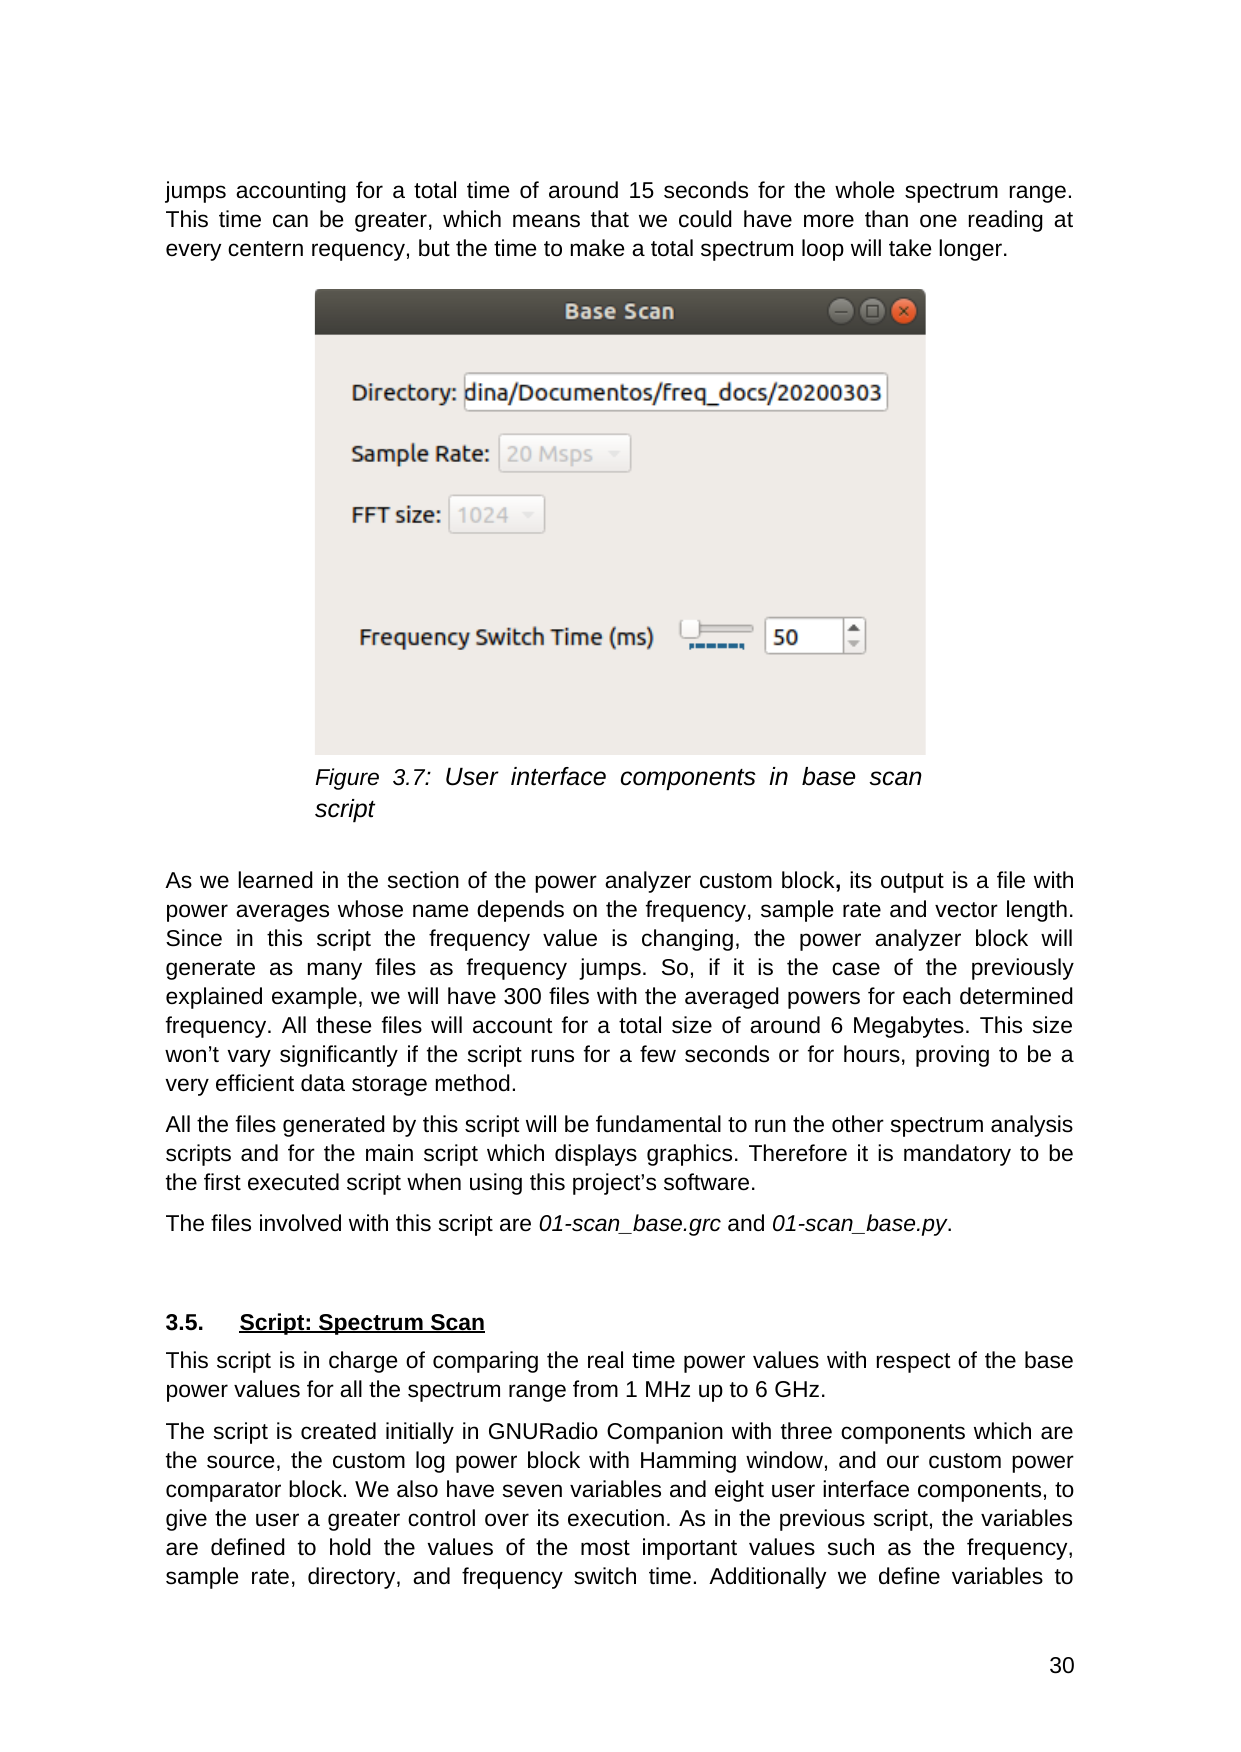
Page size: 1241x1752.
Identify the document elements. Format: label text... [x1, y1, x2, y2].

text The files involved with this script are 01-scan_base.grc and 01-scan_base.py. [165, 1210, 1075, 1237]
subtitle Script: Spectrum Scan [165, 1306, 1075, 1335]
picture [314, 289, 926, 755]
text As we learned in the section of the power analyzer custom block, its output is a file with power averages whose name depends on the frequency, sample rate and vector length. Since in this script the frequency value is changing, the power analyzer block will generate as many files as frequency jumps. So, if it is the case of the previously explained example, we will have 300 files with the averaged powers for each determined frequency. All these files will account for a total size of around 6 Megabytes. This size won’t vary significantly if the script runs for a few seconds or for hours, proving to be a very efficient data storage method. [165, 867, 1075, 1096]
text The script is created initially in GNURadio Companion with three components which are the source, the custom log power block with Hamming window, and our custom power comparator block. We also have seven variables and eight user interface components, to give the user a greater control over its execution. As in the previous script, the variables are defined to hold the values of the most important values such as the frequency, sample rate, directory, and frequency switch time. Additionally we define variables to [165, 1418, 1075, 1589]
text All the files generated by this script will be fundamental to run the other spectrum analysis scripts and for the main script which displays graphics. Therefore it is mandatory to be the first executed script when using this project’s software. [165, 1111, 1075, 1195]
text Figure 3.7: User interface components in base scan script [315, 755, 926, 823]
text This script is in charge of comparing the real time power values with respect of the base power values for all the spectrum range from 1 MHz up to 6 GHz. [165, 1347, 1075, 1403]
text jumps accounting for a total time of around 15 seconds for the whole spectrum range. This time can be greater, which means that we could have more than one reading at every centern requency, but the time to make a total spectrum loop will take longer. [165, 177, 1075, 261]
